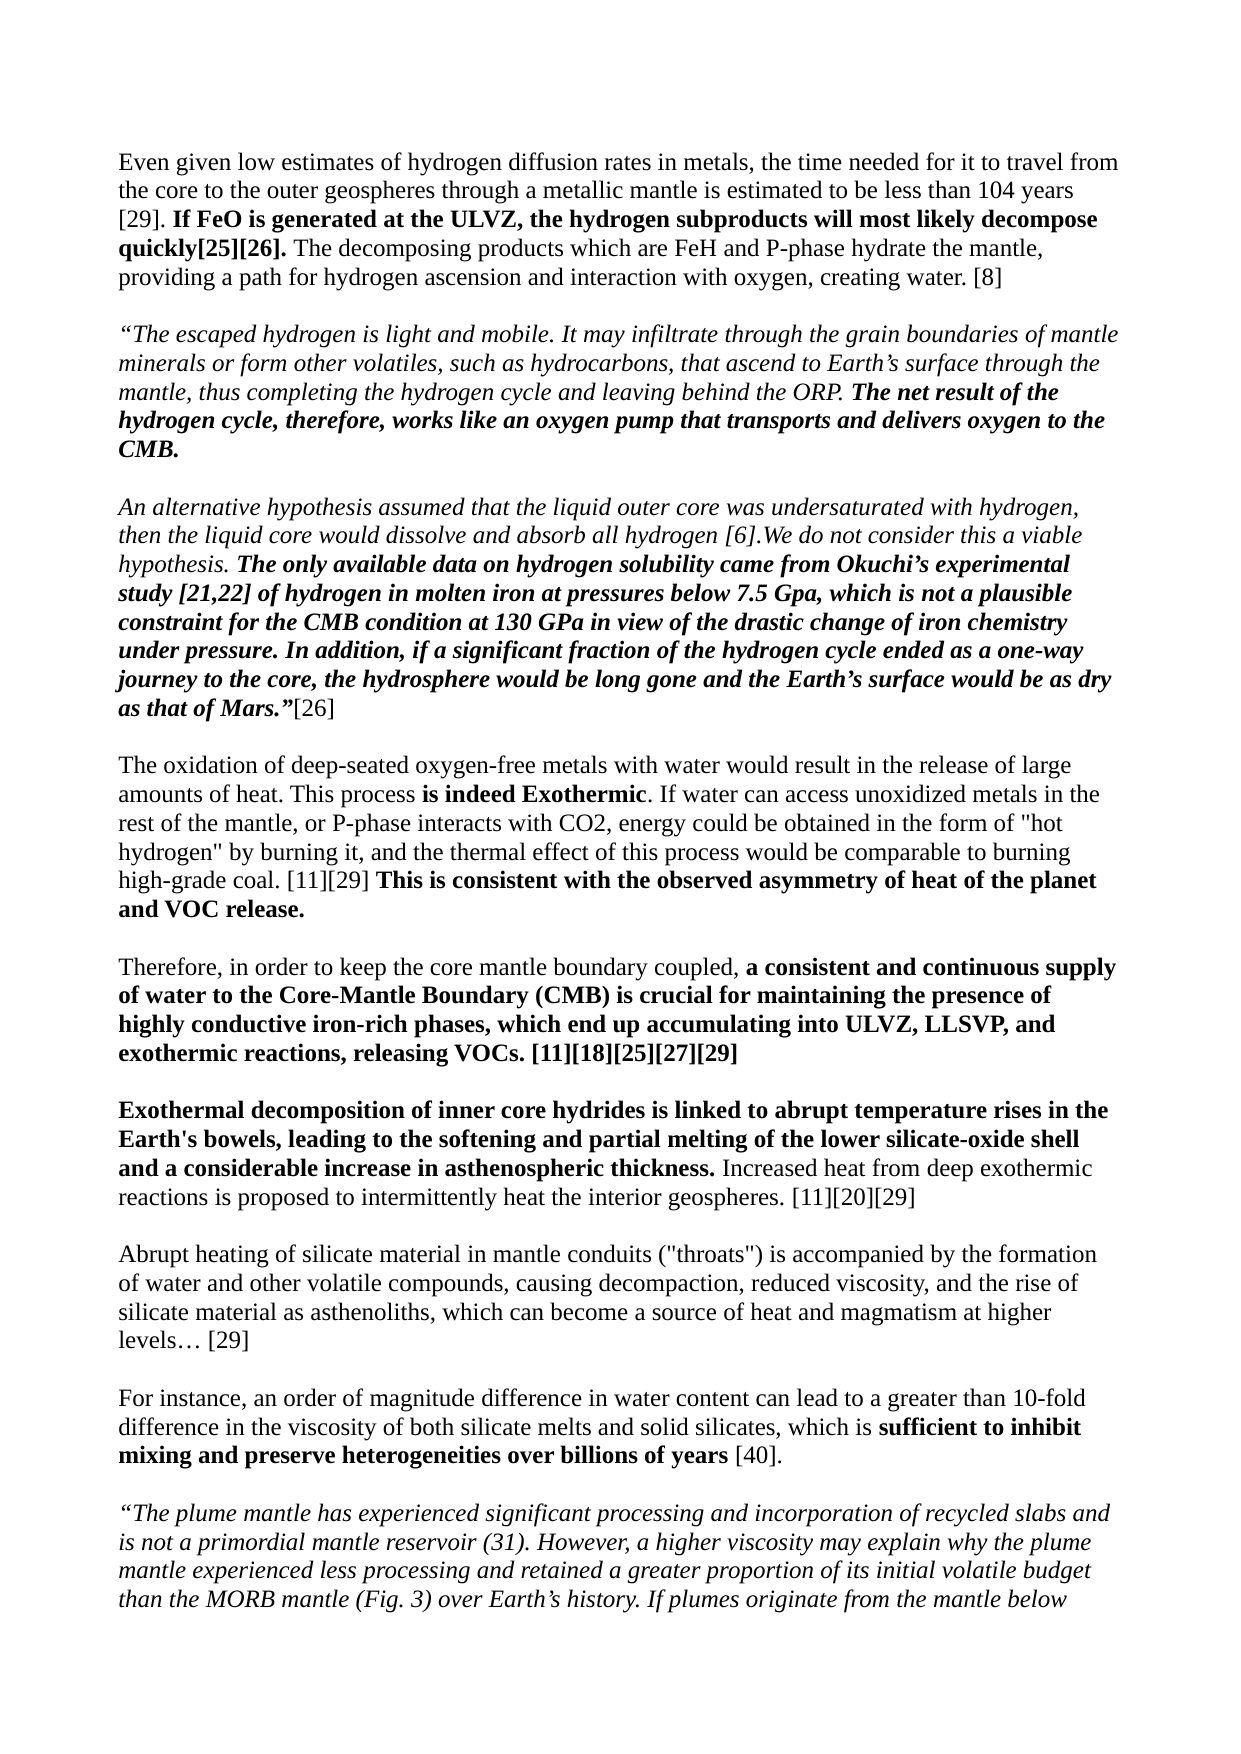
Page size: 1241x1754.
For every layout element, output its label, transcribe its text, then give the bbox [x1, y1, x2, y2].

text “The escaped hydrogen is light and mobile. It may infiltrate through the grain boundaries of mantle minerals or form other volatiles, such as hydrocarbons, that ascend to Earth’s surface through the mantle, thus completing the hydrogen cycle and leaving behind the ORP. The net result of the hydrogen cycle, therefore, works like an oxygen pump that transports and delivers oxygen to the CMB. [118, 319, 1122, 463]
text For instance, an order of magnitude difference in water content can lead to a greater than 10-fold difference in the viscosity of both silicate melts and solid silicates, which is sufficient to inhibit mixing and preserve heterogeneities over billions of years [40]. [118, 1383, 1122, 1469]
text Exothermal decomposition of inner core hydrides is linked to abrupt temperature rises in the Earth's bowels, leading to the softening and partial melting of the lower silicate-oxide shell and a considerable increase in asthenospheric thickness. Increased heat from deep exothermic reactions is proposed to intermittently heat the interior geospheres. [11][20][29] [118, 1096, 1122, 1211]
text The oxidation of deep-seated oxygen-free metals with water would result in the release of large amounts of heat. This process is indeed Exothermic. If water can access unoxidized metals in the rest of the mantle, or P-phase interacts with CO2, energy could be obtained in the form of "hot hydrogen" by burning it, and the thermal effect of this process would be comparable to burning high-grade coal. [11][29] This is consistent with the observed asymmetry of heat of the planet and VOC release. [118, 751, 1122, 923]
text Abrupt heating of silicate material in mantle conduits ("throats") is accompanied by the formation of water and other volatile compounds, causing decompaction, reduced viscosity, and the rise of silicate material as asthenoliths, which can become a source of heat and magmatism at higher levels… [29] [118, 1239, 1122, 1354]
text “The plume mantle has experienced significant processing and incorporation of recycled slabs and is not a primordial mantle reservoir (31). However, a higher viscosity may explain why the plume mantle experienced less processing and retained a greater proportion of its initial volatile budget than the MORB mantle (Fig. 3) over Earth’s history. If plumes originate from the mantle below [118, 1498, 1122, 1613]
text Therefore, in order to keep the core mantle boundary coupled, a consistent and continuous supply of water to the Core-Mantle Boundary (CMB) is crucial for maintaining the presence of highly conductive iron-rich phases, which end up accumulating into ULVZ, LLSVP, and exothermic reactions, releasing VOCs. [11][18][25][27][29] [118, 952, 1122, 1067]
text Even given low estimates of hydrogen diffusion rates in metals, the time needed for it to travel from the core to the outer geospheres through a metallic mantle is estimated to be less than 104 years [29]. If FeO is generated at the ULVZ, the hydrogen subproducts will most likely decompose quickly[25][26]. The decomposing products which are FeH and P-phase hydrate the mantle, providing a path for hydrogen ascension and interaction with oxygen, creating water. [8] [118, 147, 1122, 291]
text An alternative hypothesis assumed that the liquid outer core was undersaturated with hydrogen, then the liquid core would dissolve and absorb all hydrogen [6].We do not consider this a viable hypothesis. The only available data on hydrogen solubility came from Okuchi’s experimental study [21,22] of hydrogen in molten iron at pressures below 7.5 Gpa, which is not a plausible constraint for the CMB condition at 130 GPa in view of the drastic change of iron chemistry under pressure. In addition, if a significant fraction of the hydrogen cycle ended as a one-way journey to the core, the hydrosphere would be long gone and the Earth’s surface would be as dry as that of Mars.”[26] [118, 492, 1122, 722]
